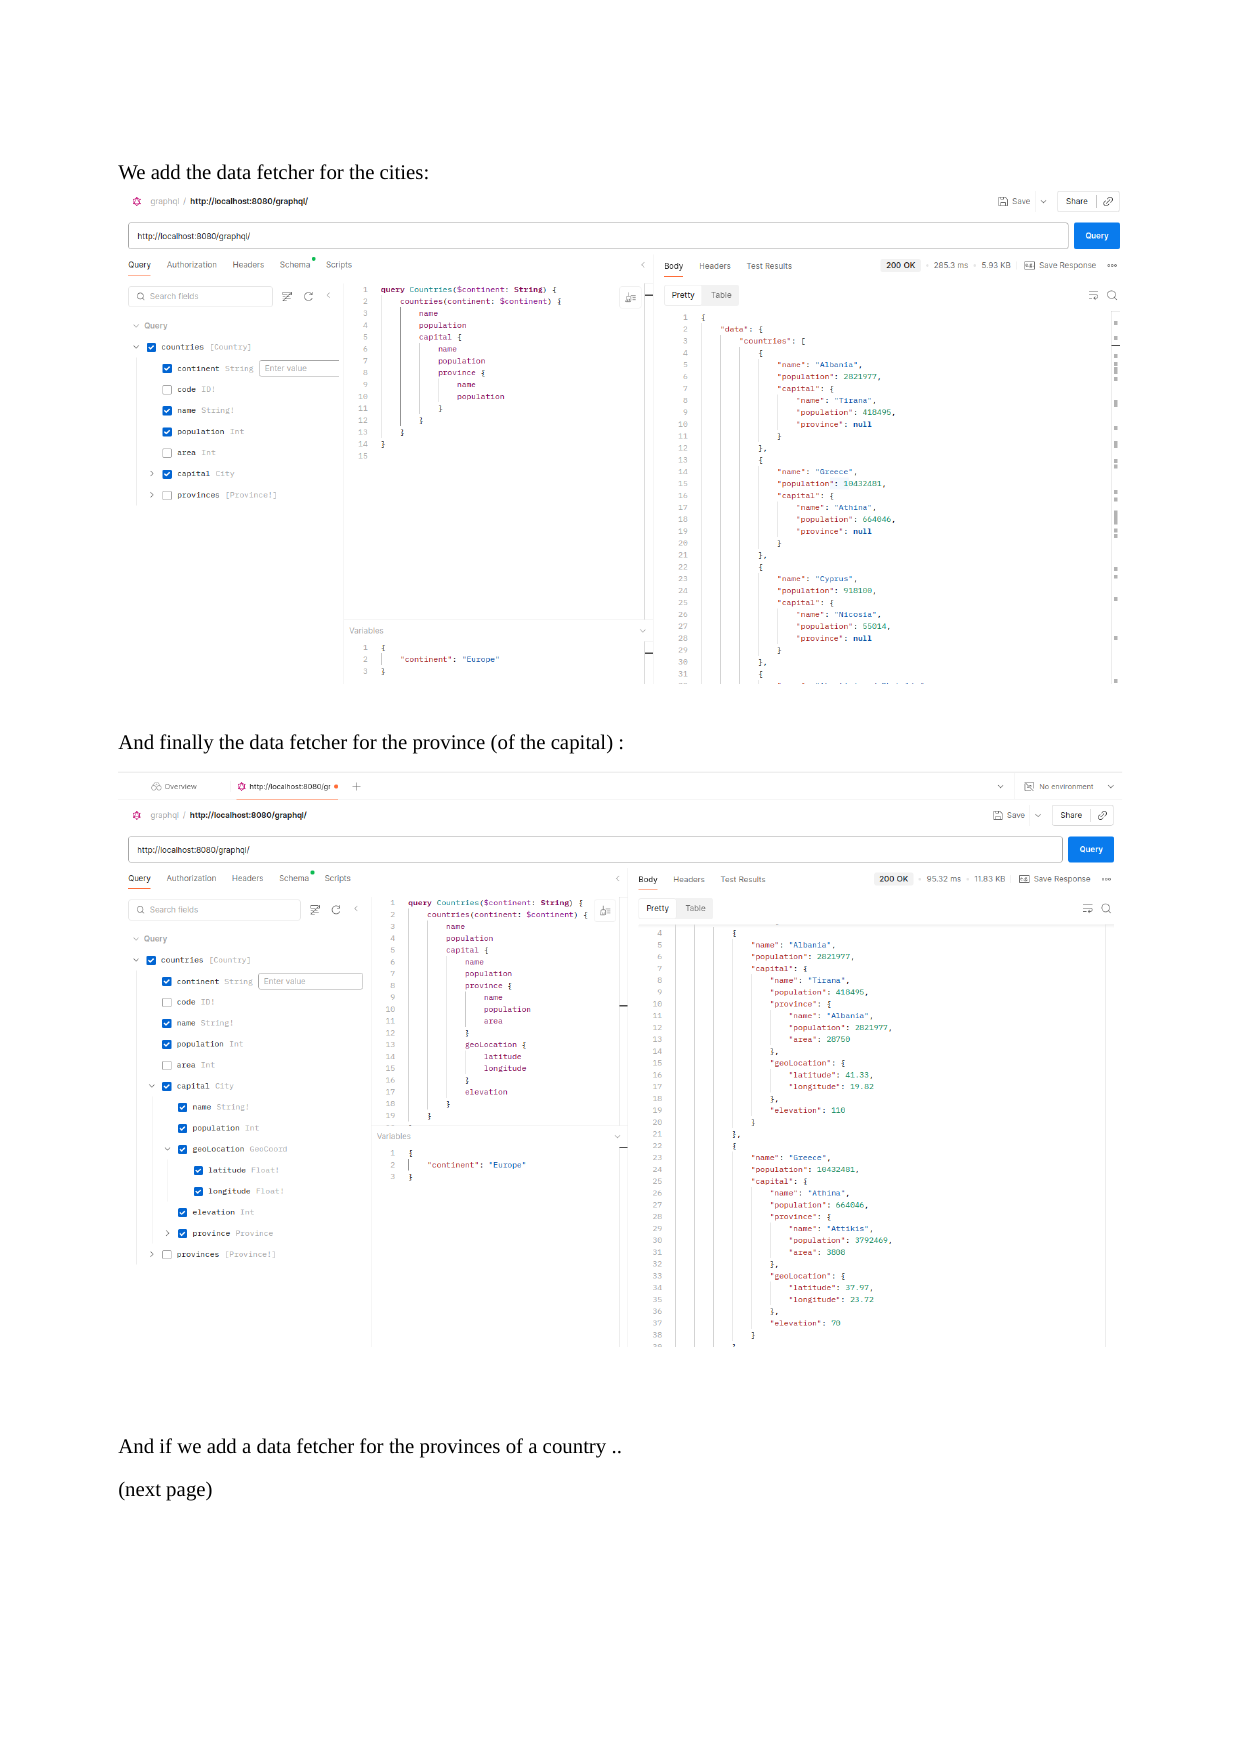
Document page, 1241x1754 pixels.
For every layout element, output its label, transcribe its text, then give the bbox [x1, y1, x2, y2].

text (next page) [118, 1477, 1122, 1501]
text And if we add a data fetcher for the provinces of a country .. [118, 1434, 1122, 1458]
picture [118, 186, 1123, 684]
text And finally the data fetcher for the province (of the capital) : [118, 729, 1122, 754]
text We add the data fetcher for the cities: [118, 160, 1122, 184]
picture [118, 771, 1123, 1347]
